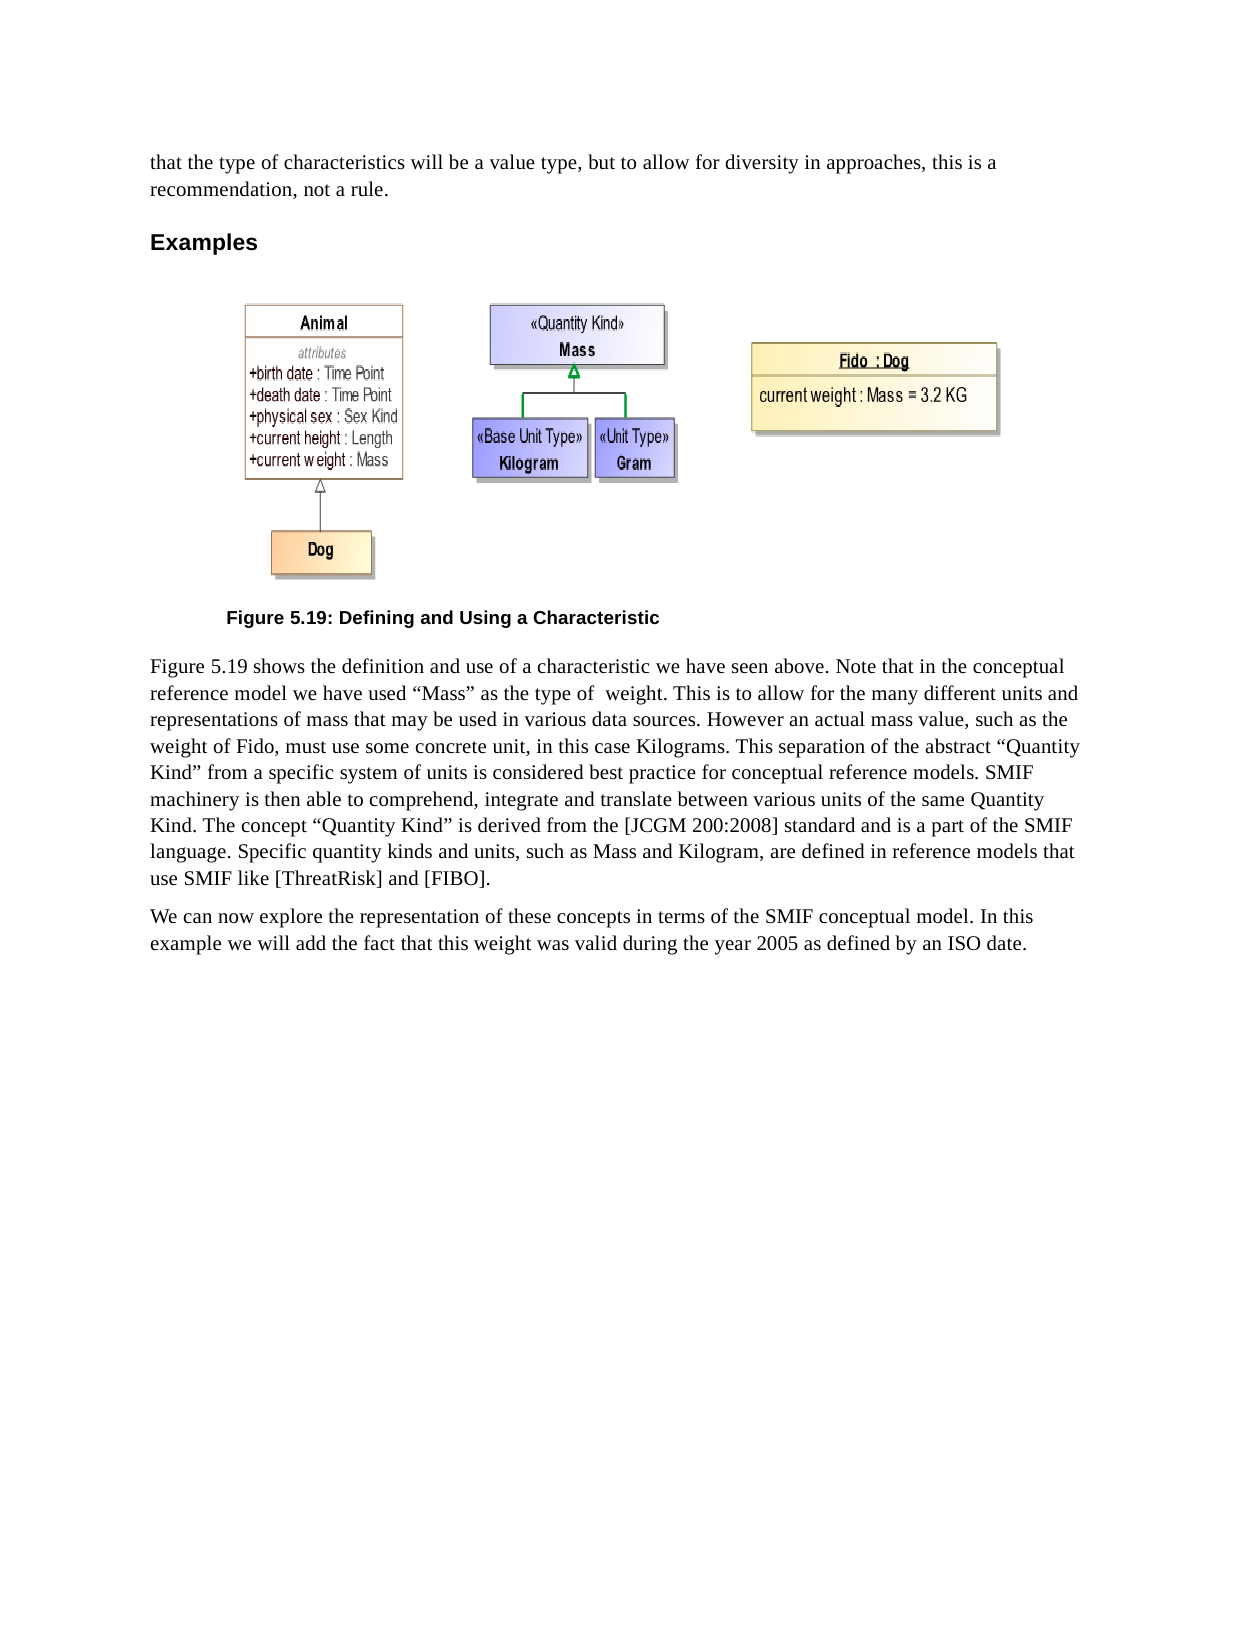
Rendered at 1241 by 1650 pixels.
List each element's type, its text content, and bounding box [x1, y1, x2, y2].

text that the type of characteristics will be a value type, but to allow for diversity in approaches, this is a recommendation, not a rule. [150, 150, 1090, 201]
text Examples [150, 228, 1090, 255]
text We can now explore the representation of these concepts in terms of the SMIF conceptual model. In this example we will add the fact that this weight was valid during the year 2005 as defined by an ISO date. [150, 904, 1090, 954]
picture [226, 278, 1014, 601]
text Figure 5.19 shows the definition and use of a characteristic we have seen above. Note that in the conceptual reference model we have used “Mass” as the type of weight. This is to allow for the many different units and representations of mass that may be used in various data sources. However an actual mass value, such as the weight of Fido, must use some concrete unit, in this case Kilograms. This separation of the abstract “Quantity Kind” from a specific system of units is considered best practice for conceptual reference models. SMIF machinery is then able to comprehend, integrate and translate between various units of the same Quantity Kind. The concept “Quantity Kind” is derived from the [JCGM 200:2008] standard and is a part of the SMIF language. Specific quantity kinds and units, such as Mass and Kilogram, are defined in reference models that use SMIF like [ThreatRisk] and [FIBO]. [150, 267, 1090, 890]
text Figure 5.19: Defining and Using a Characteristic [226, 601, 1014, 628]
